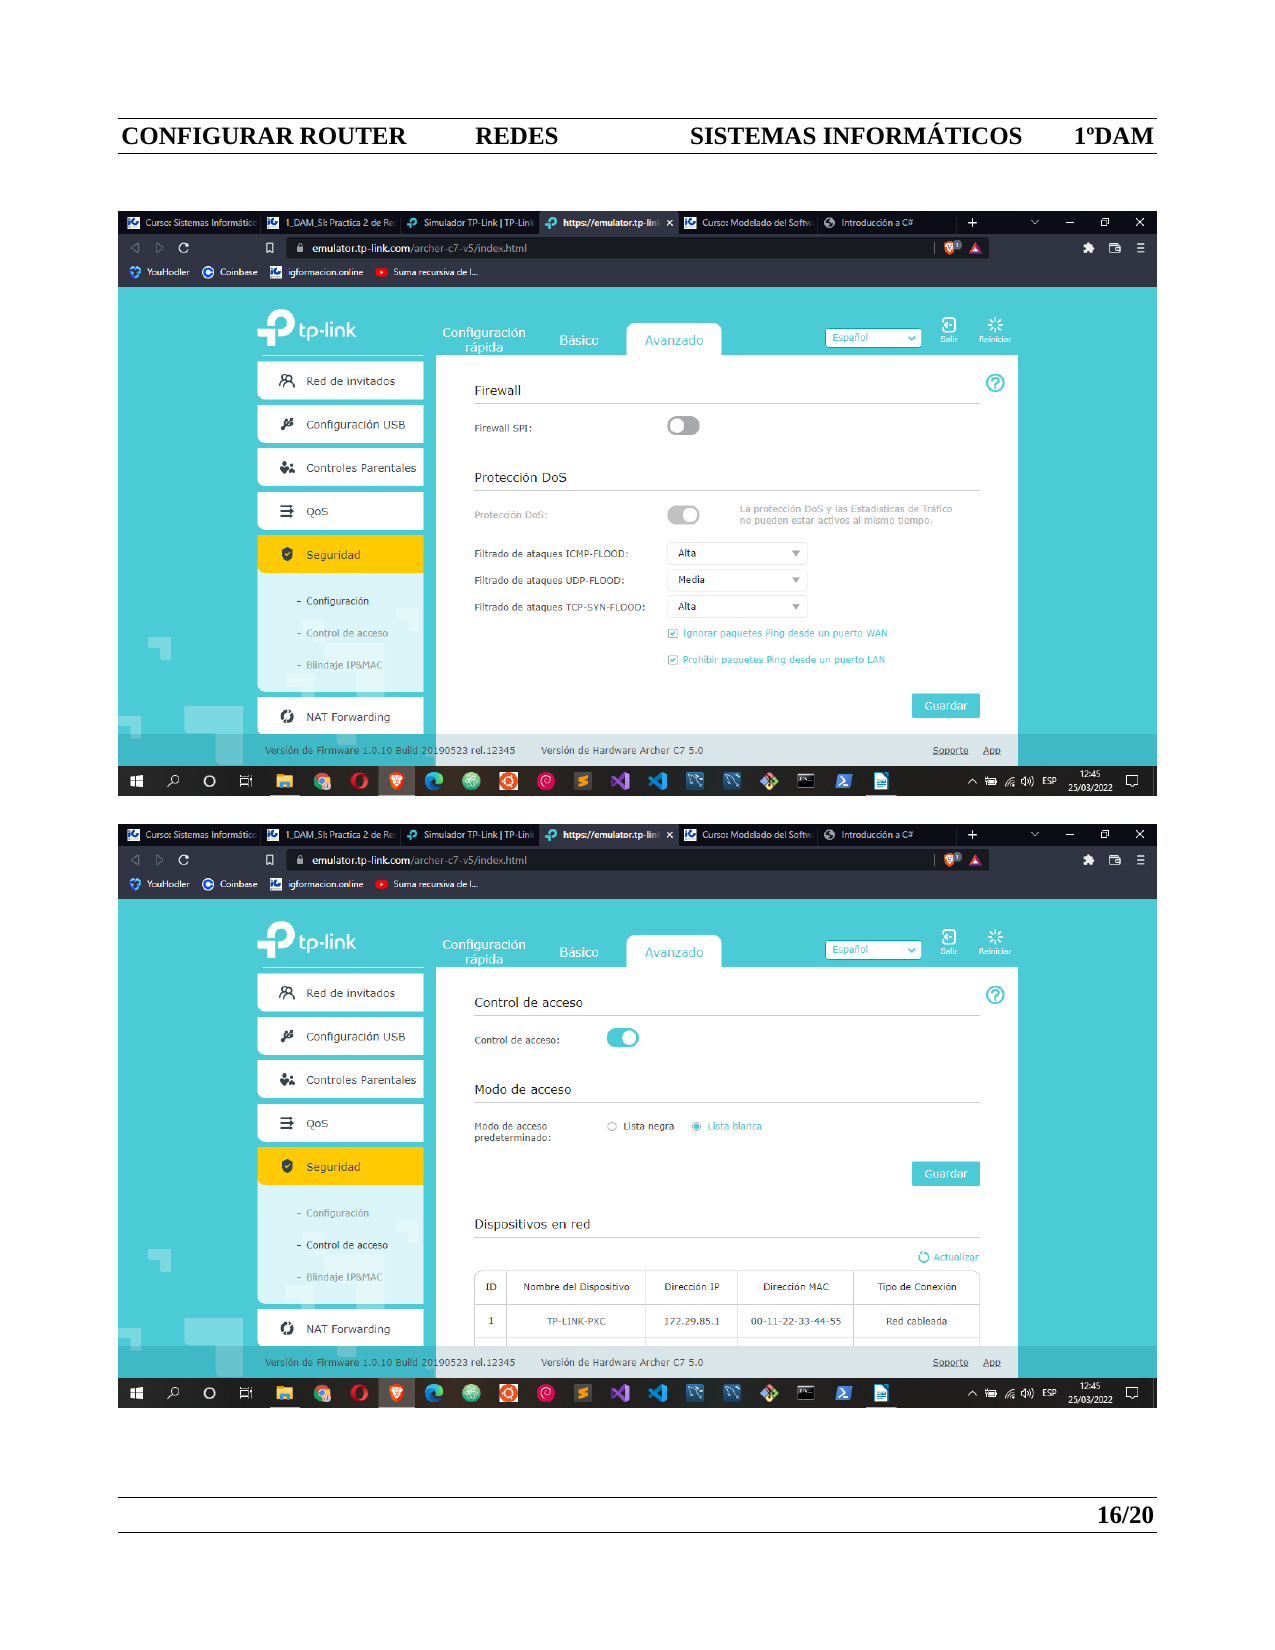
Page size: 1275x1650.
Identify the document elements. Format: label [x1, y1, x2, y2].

picture [118, 211, 1157, 796]
picture [118, 824, 1157, 1408]
